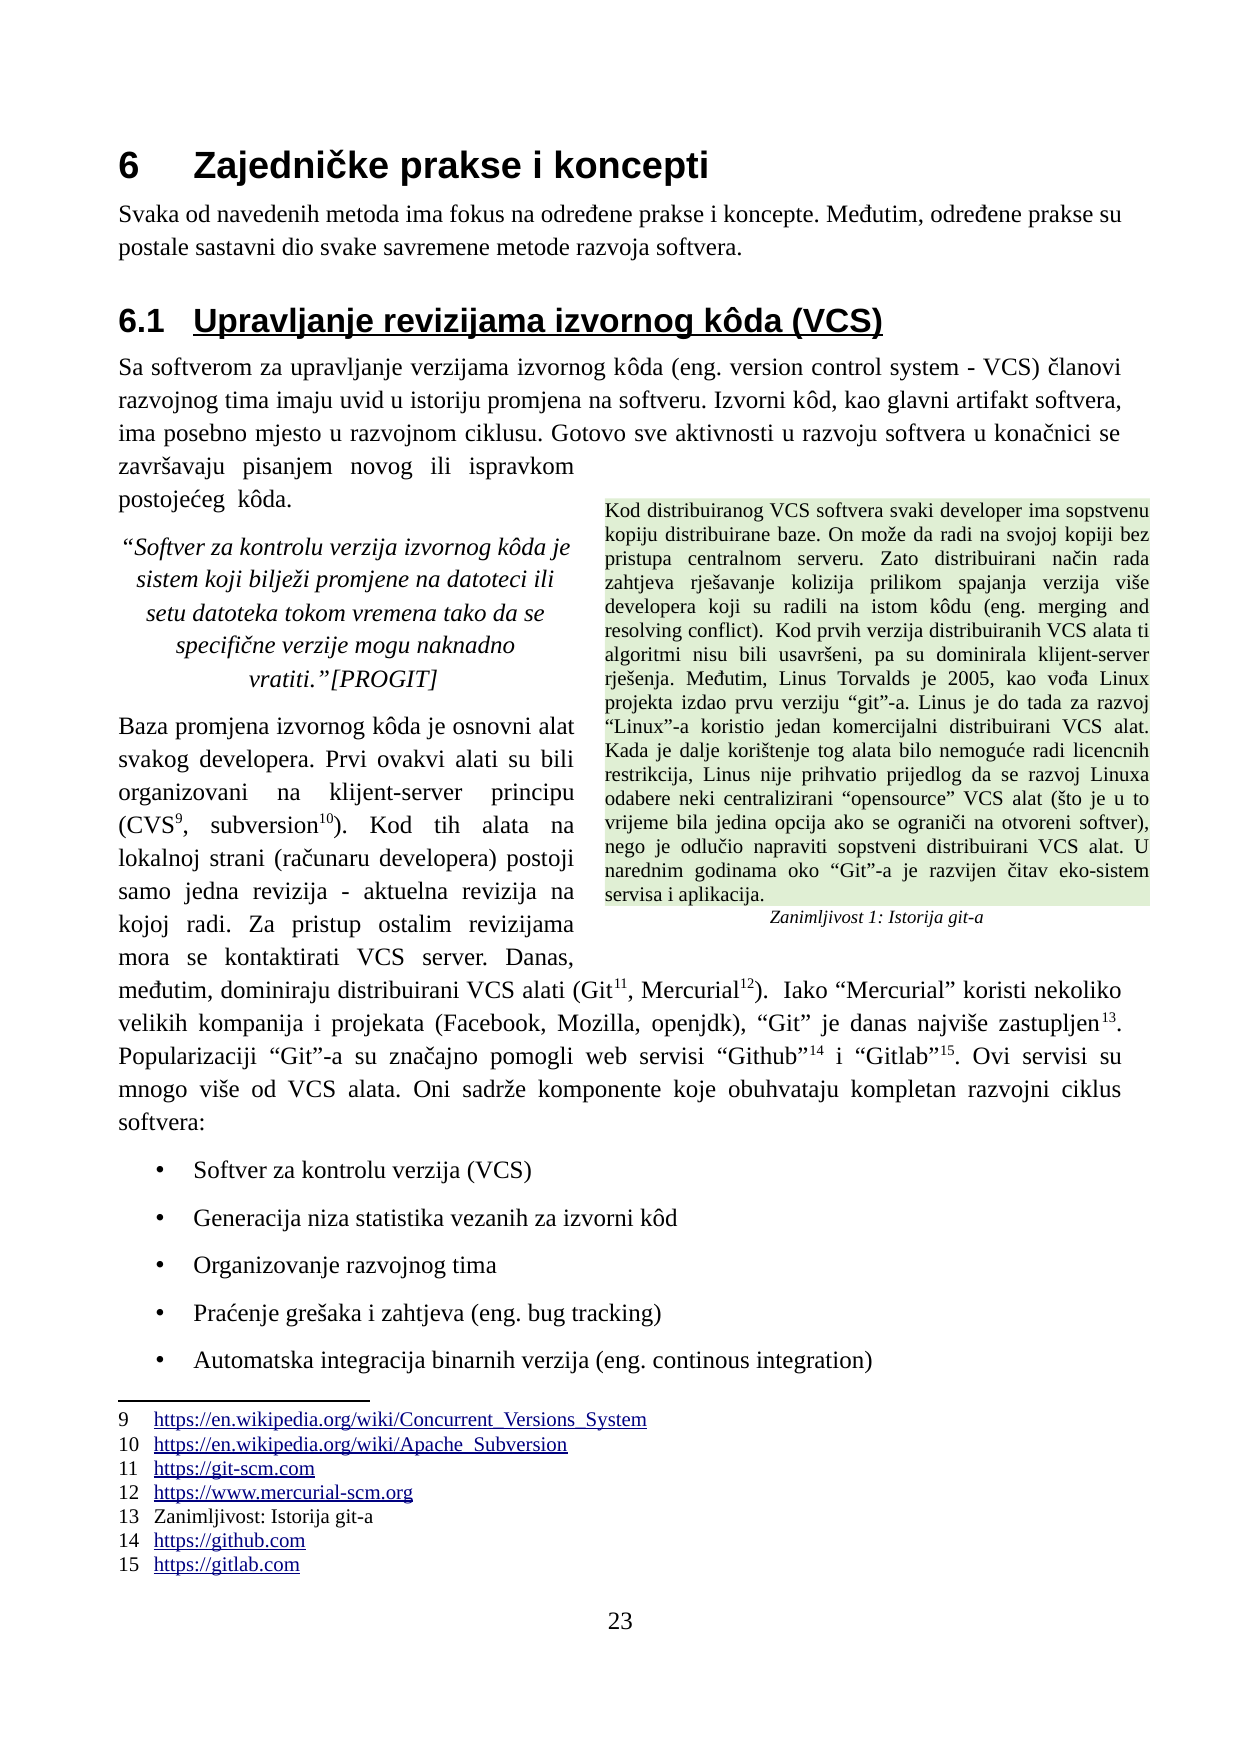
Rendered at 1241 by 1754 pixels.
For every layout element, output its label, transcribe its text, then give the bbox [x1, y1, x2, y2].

text “Softver za kontrolu verzija izvornog kôda je sistem koji bilježi promjene na datoteci ili setu datoteka tokom vremena tako da se specifične verzije mogu naknadno vratiti.”[PROGIT] [118, 532, 604, 692]
text Sa softverom za upravljanje verzijama izvornog kôda (eng. version control system - VCS) članovi razvojnog tima imaju uvid u istoriju promjena na softveru. Izvorni kôd, kao glavni artifakt softvera, ima posebno mjesto u razvojnom ciklusu. Gotovo sve aktivnosti u razvoju softvera u konačnici se završavaju pisanjem novog ili ispravkom postojećeg kôda. [118, 352, 1122, 513]
text Zanimljivost 1: Istorija git-a [605, 906, 1150, 927]
text https://en.wikipedia.org/wiki/Concurrent_Versions_System [118, 1407, 1122, 1431]
text Baza promjena izvornog kôda je osnovni alat svakog developera. Prvi ovakvi alati su bili organizovani na klijent-server principu (CVS, subversion). Kod tih alata na lokalnoj strani (računaru developera) postoji samo jedna revizija - aktuelna revizija na kojoj radi. Za pristup ostalim revizijama mora se kontaktirati VCS server. Danas, međutim, dominiraju distribuirani VCS alati (Git, Mercurial). Iako “Mercurial” koristi nekoliko velikih kompanija i projekata (Facebook, Mozilla, openjdk), “Git” je danas najviše zastupljen. Popularizaciji “Git”-a su značajno pomogli web servisi “Github” i “Gitlab”. Ovi servisi su mnogo više od VCS alata. Oni sadrže komponente koje obuhvataju kompletan razvojni ciklus softvera: [118, 711, 1122, 1136]
list Automatska integracija binarnih verzija (eng. continous integration) [156, 1346, 1122, 1374]
subtitle Zajedničke prakse i koncepti [118, 143, 1122, 187]
subtitle Upravljanje revizijama izvornog kôda (VCS) [118, 301, 1122, 339]
text https://git-scm.com [118, 1456, 1122, 1479]
text https://en.wikipedia.org/wiki/Apache_Subversion [118, 1431, 1122, 1456]
list Praćenje grešaka i zahtjeva (eng. bug tracking) [156, 1298, 1122, 1327]
text Zanimljivost: Istorija git-a [118, 1504, 1122, 1528]
list Organizovanje razvojnog tima [156, 1250, 1122, 1279]
text Svaka od navedenih metoda ima fokus na određene prakse i koncepte. Međutim, određene prakse su postale sastavni dio svake savremene metode razvoja softvera. [118, 199, 1122, 261]
list Softver za kontrolu verzija (VCS) [156, 1155, 1122, 1184]
text https://www.mercurial-scm.org [118, 1479, 1122, 1504]
list Generacija niza statistika vezanih za izvorni kôd [156, 1203, 1122, 1231]
text https://github.com [118, 1528, 1122, 1552]
text https://gitlab.com [118, 1552, 1122, 1576]
